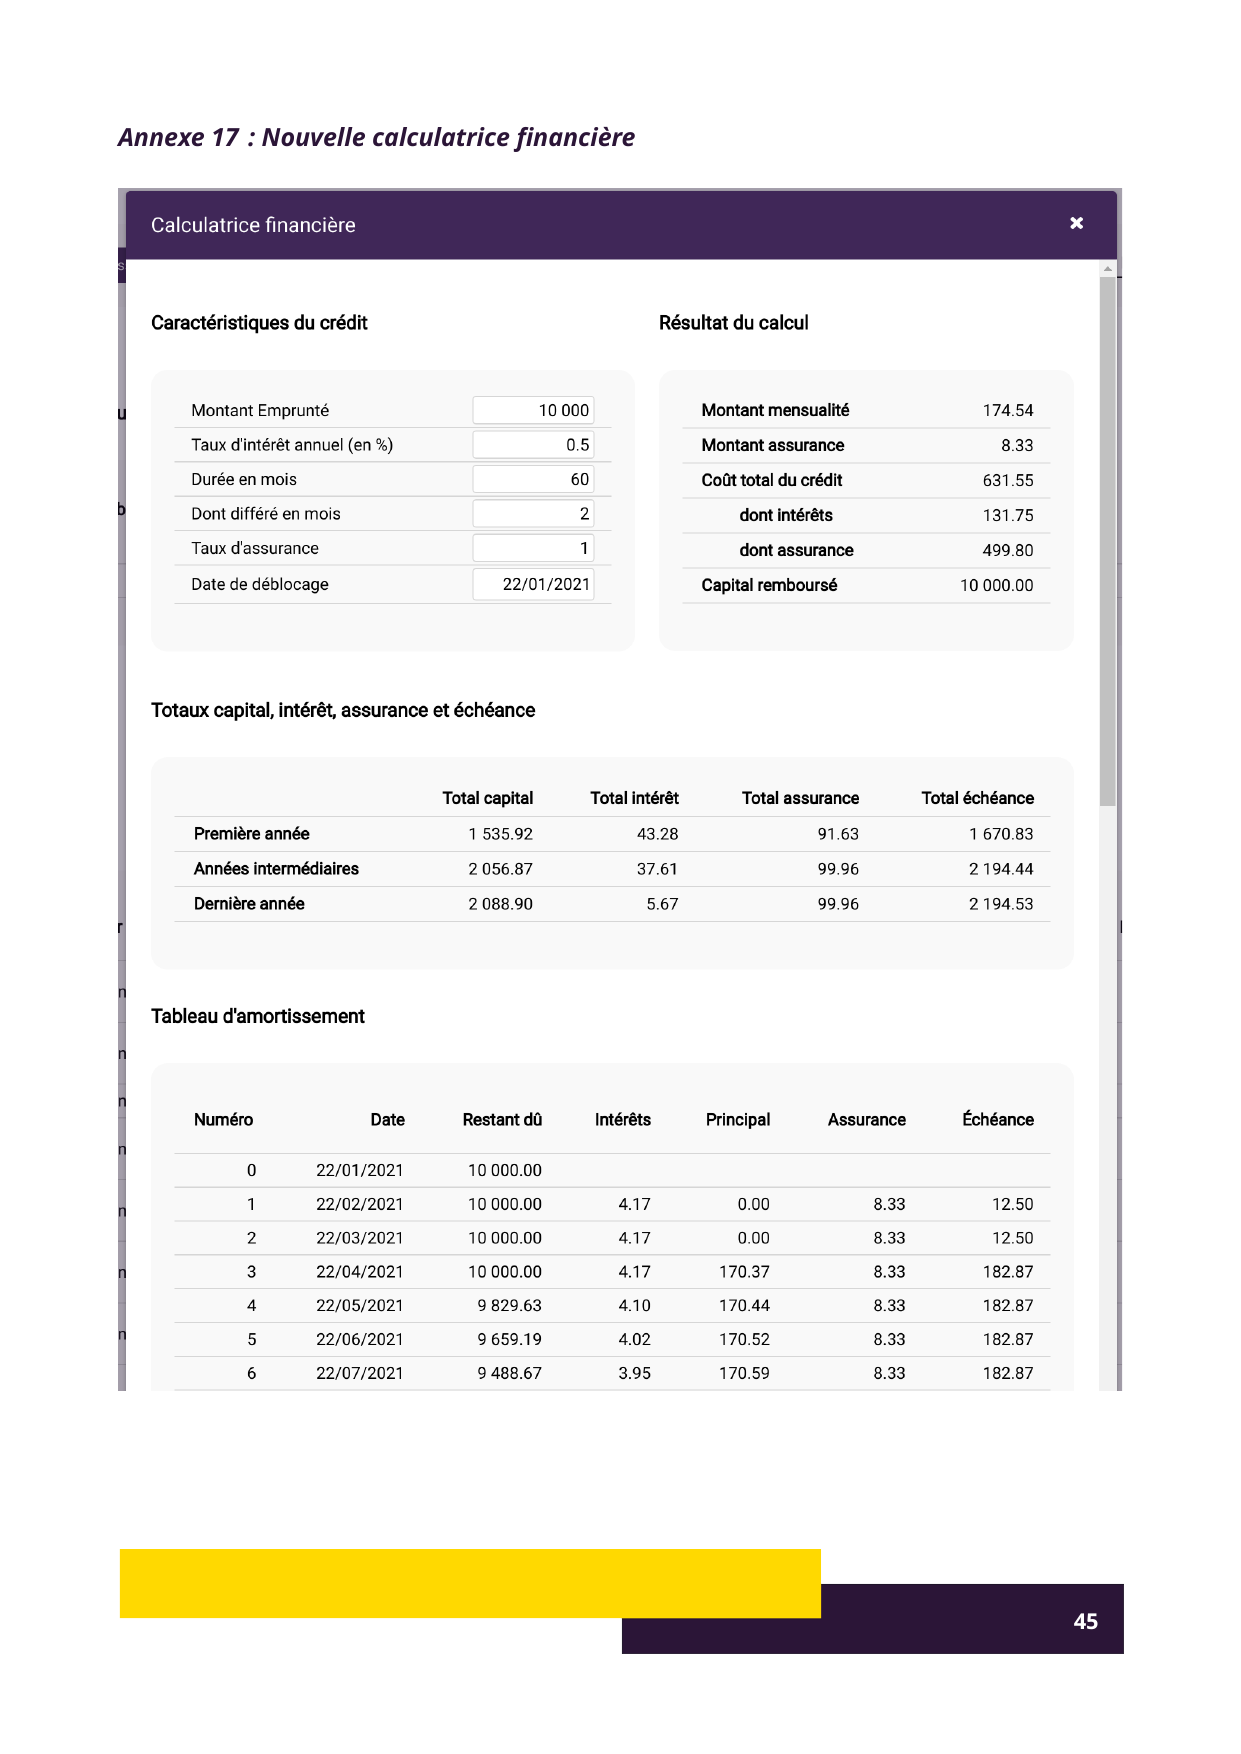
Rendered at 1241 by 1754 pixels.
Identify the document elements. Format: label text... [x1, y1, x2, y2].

subtitle Annexe 17 : Nouvelle calculatrice financière [118, 118, 1122, 153]
picture [119, 1549, 1124, 1654]
picture [118, 188, 1123, 1391]
